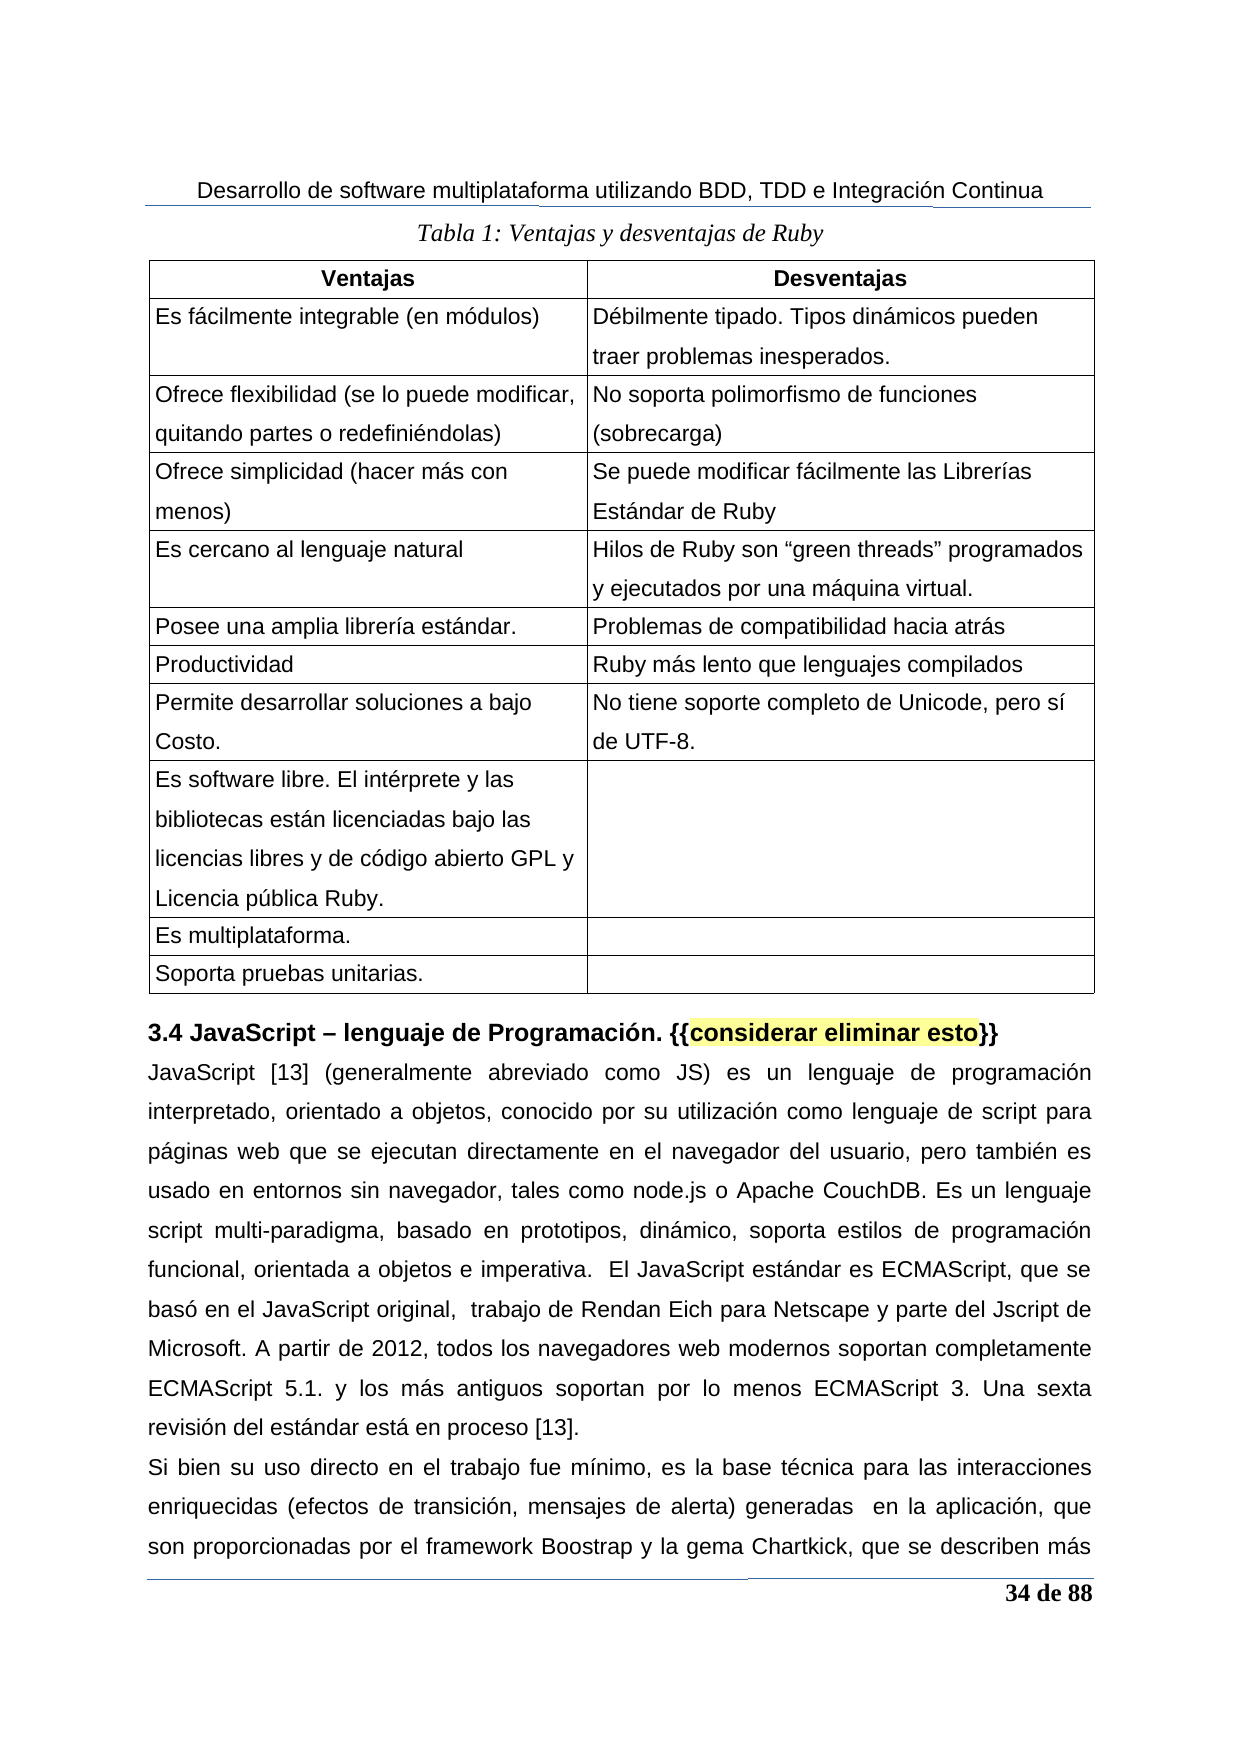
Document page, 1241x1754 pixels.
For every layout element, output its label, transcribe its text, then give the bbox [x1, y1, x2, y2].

table_cell Ruby más lento que lenguajes compilados [588, 646, 1094, 683]
table_cell No soporta polimorfismo de funciones (sobrecarga) [588, 376, 1094, 452]
text JavaScript [13] (generalmente abreviado como JS) es un lenguaje de programación interpretado, orientado a objetos, conocido por su utilización como lenguaje de script para páginas web que se ejecutan directamente en el navegador del usuario, pero también es usado en entornos sin navegador, tales como node.js o Apache CouchDB. Es un lenguaje script multi-paradigma, basado en prototipos, dinámico, soporta estilos de programación funcional, orientada a objetos e imperativa. El JavaScript estándar es ECMAScript, que se basó en el JavaScript original, trabajo de Rendan Eich para Netscape y parte del Jscript de Microsoft. A partir de 2012, todos los navegadores web modernos soportan completamente ECMAScript 5.1. y los más antiguos soportan por lo menos ECMAScript 3. Una sexta revisión del estándar está en proceso [13]. [148, 1059, 1093, 1441]
table_header Ventajas [150, 261, 587, 297]
table_cell Ofrece simplicidad (hacer más con menos) [150, 453, 587, 530]
table_header Desventajas [588, 261, 1094, 297]
table_cell [588, 761, 1094, 917]
table_cell Es software libre. El intérprete y las bibliotecas están licenciadas bajo las licencias libres y de código abierto GPL y Licencia pública Ruby. [150, 761, 587, 917]
subtitle 3.4 JavaScript – lenguaje de Programación. {{considerar eliminar esto}} [148, 1018, 1093, 1046]
table_cell Posee una amplia librería estándar. [150, 608, 587, 645]
table_cell [588, 918, 1094, 954]
table_cell Se puede modificar fácilmente las Librerías Estándar de Ruby [588, 453, 1094, 530]
table_cell Permite desarrollar soluciones a bajo Costo. [150, 684, 587, 760]
table_cell Débilmente tipado. Tipos dinámicos pueden traer problemas inesperados. [588, 299, 1094, 375]
table_cell Hilos de Ruby son “green threads” programados y ejecutados por una máquina virtual. [588, 531, 1094, 607]
text Si bien su uso directo en el trabajo fue mínimo, es la base técnica para las interacciones enriquecidas (efectos de transición, mensajes de alerta) generadas en la aplicación, que son proporcionadas por el framework Boostrap y la gema Chartkick, que se describen más [148, 1454, 1093, 1559]
text Tabla 1: Ventajas y desventajas de Ruby [148, 218, 1093, 247]
table_cell Soporta pruebas unitarias. [150, 956, 587, 992]
table_cell [588, 956, 1094, 992]
table_cell Productividad [150, 646, 587, 683]
table_cell Es multiplataforma. [150, 918, 587, 954]
table_cell No tiene soporte completo de Unicode, pero sí de UTF-8. [588, 684, 1094, 760]
table_cell Es cercano al lenguaje natural [150, 531, 587, 607]
table_cell Es fácilmente integrable (en módulos) [150, 299, 587, 375]
table_cell Ofrece flexibilidad (se lo puede modificar, quitando partes o redefiniéndolas) [150, 376, 587, 452]
table_cell Problemas de compatibilidad hacia atrás [588, 608, 1094, 645]
